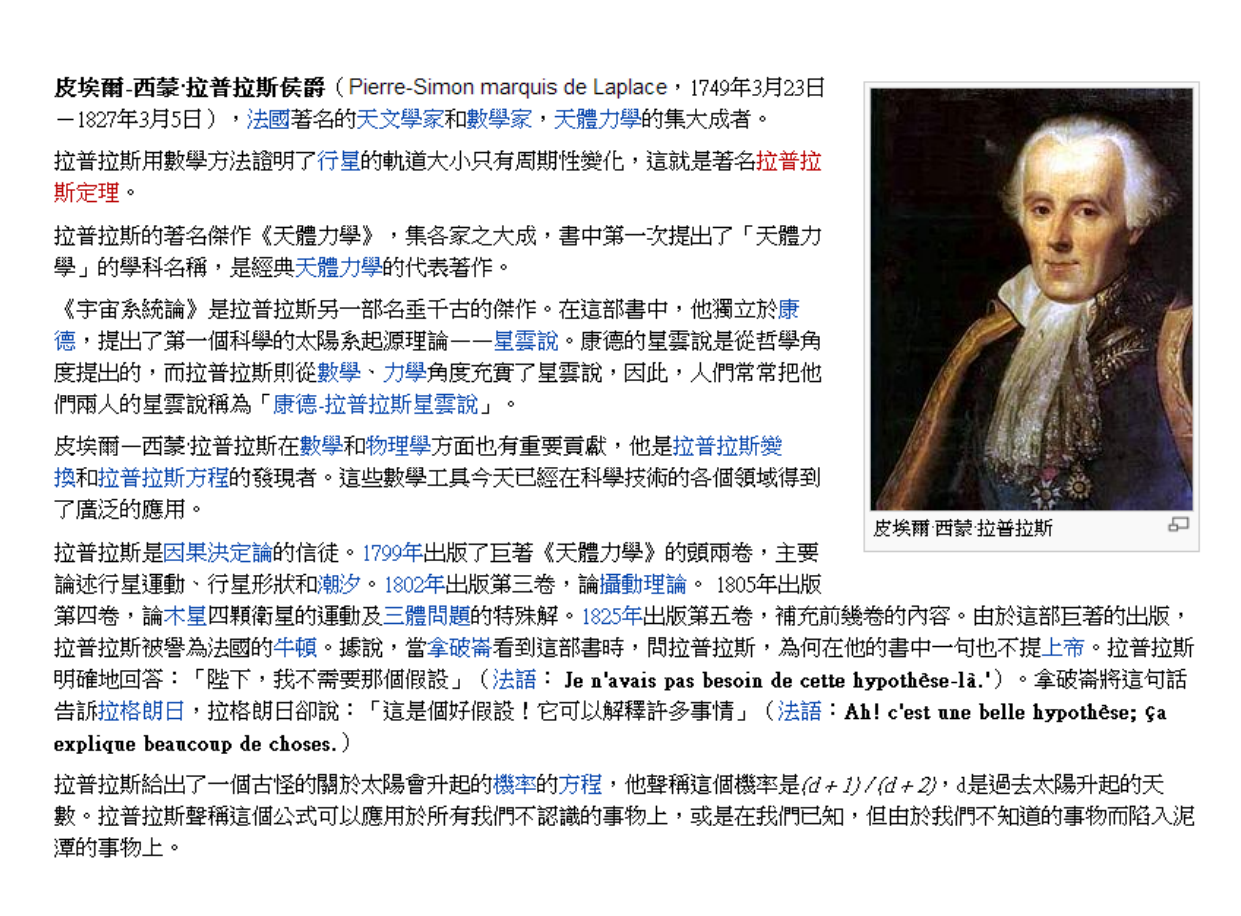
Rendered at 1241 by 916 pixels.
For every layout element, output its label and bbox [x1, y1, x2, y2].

picture [47, 70, 1206, 862]
